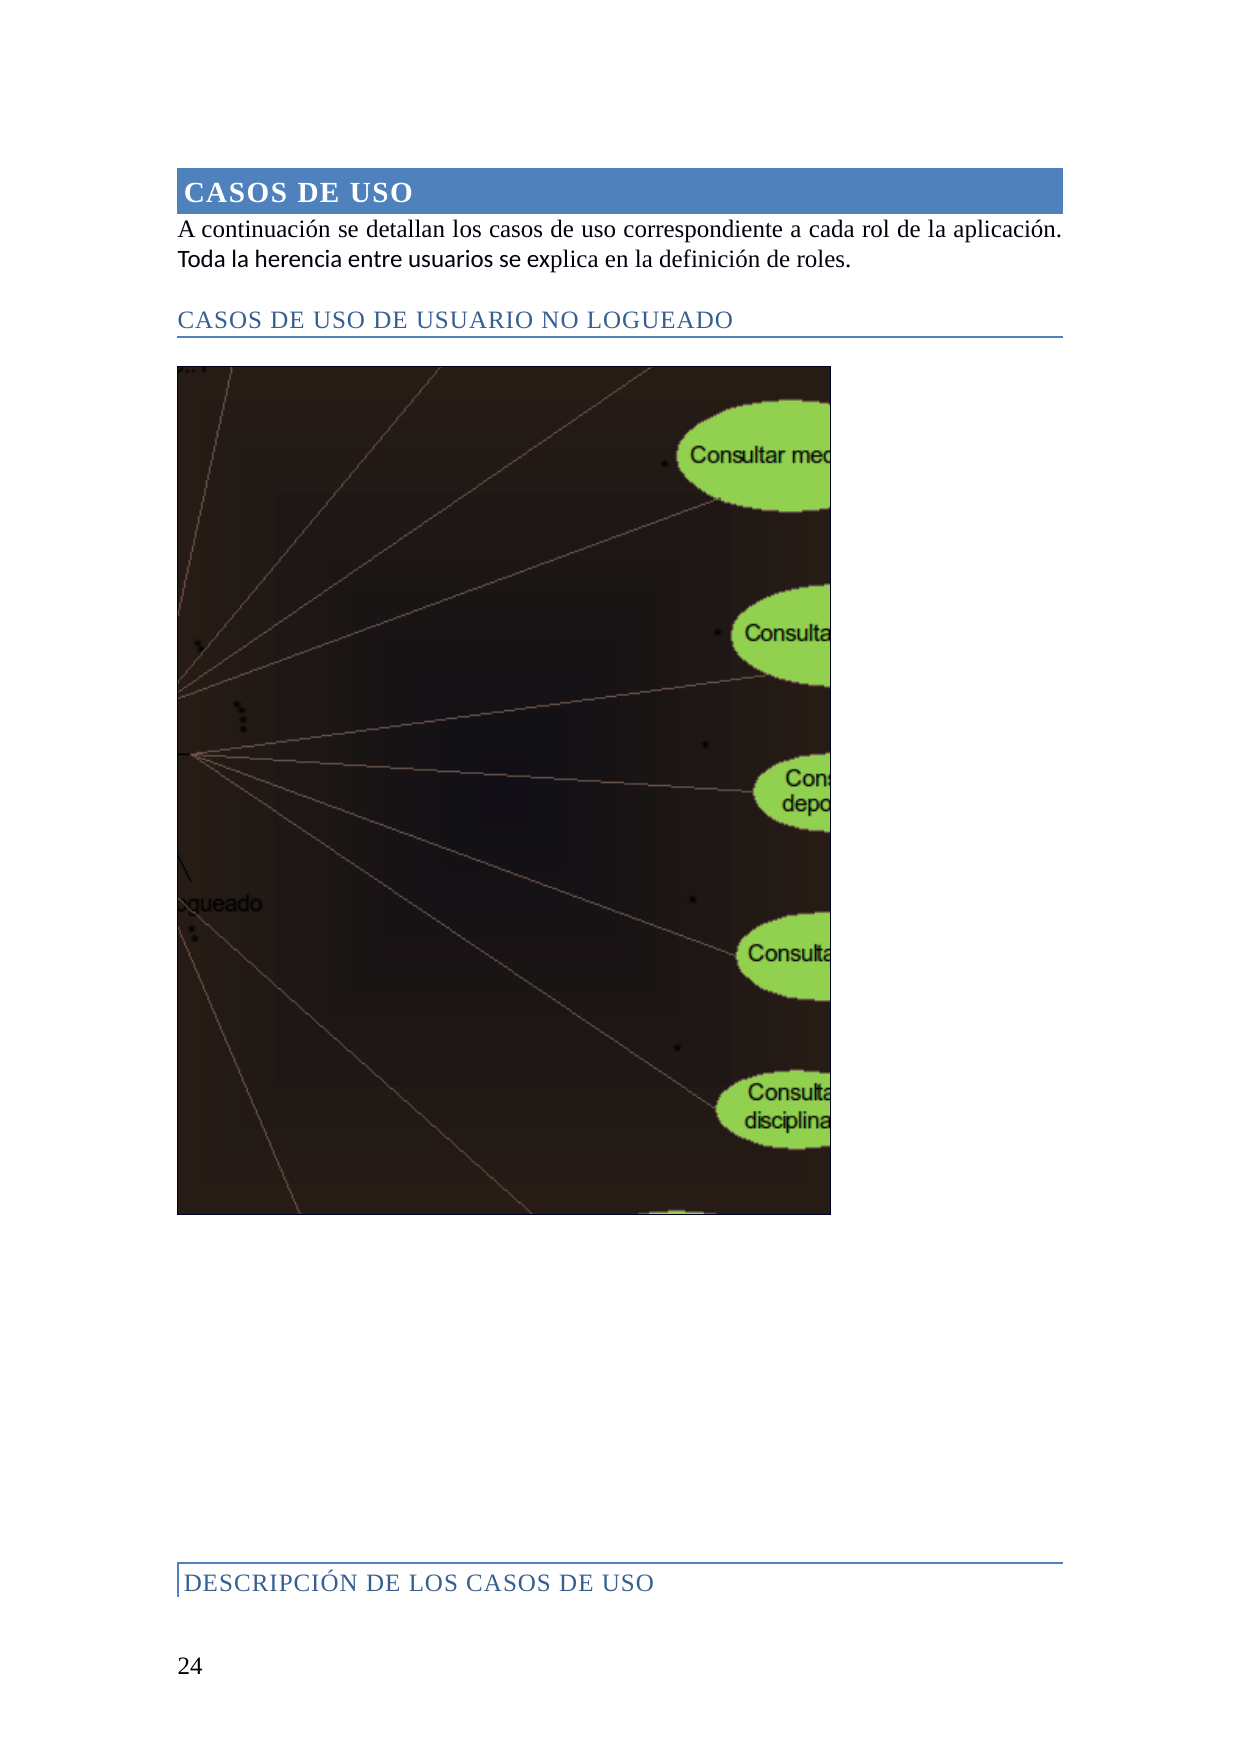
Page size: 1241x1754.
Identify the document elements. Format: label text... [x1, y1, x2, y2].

subtitle Descripción de los casos de uso [179, 1564, 1063, 1597]
picture [178, 390, 830, 1191]
subtitle Casos de uso [184, 175, 1057, 208]
text A continuación se detallan los casos de uso correspondiente a cada rol de la aplicación. Toda la herencia entre usuarios se explica en la definición de roles. [177, 214, 1063, 274]
subtitle Casos de uso de usuario no logueado [177, 305, 1063, 336]
